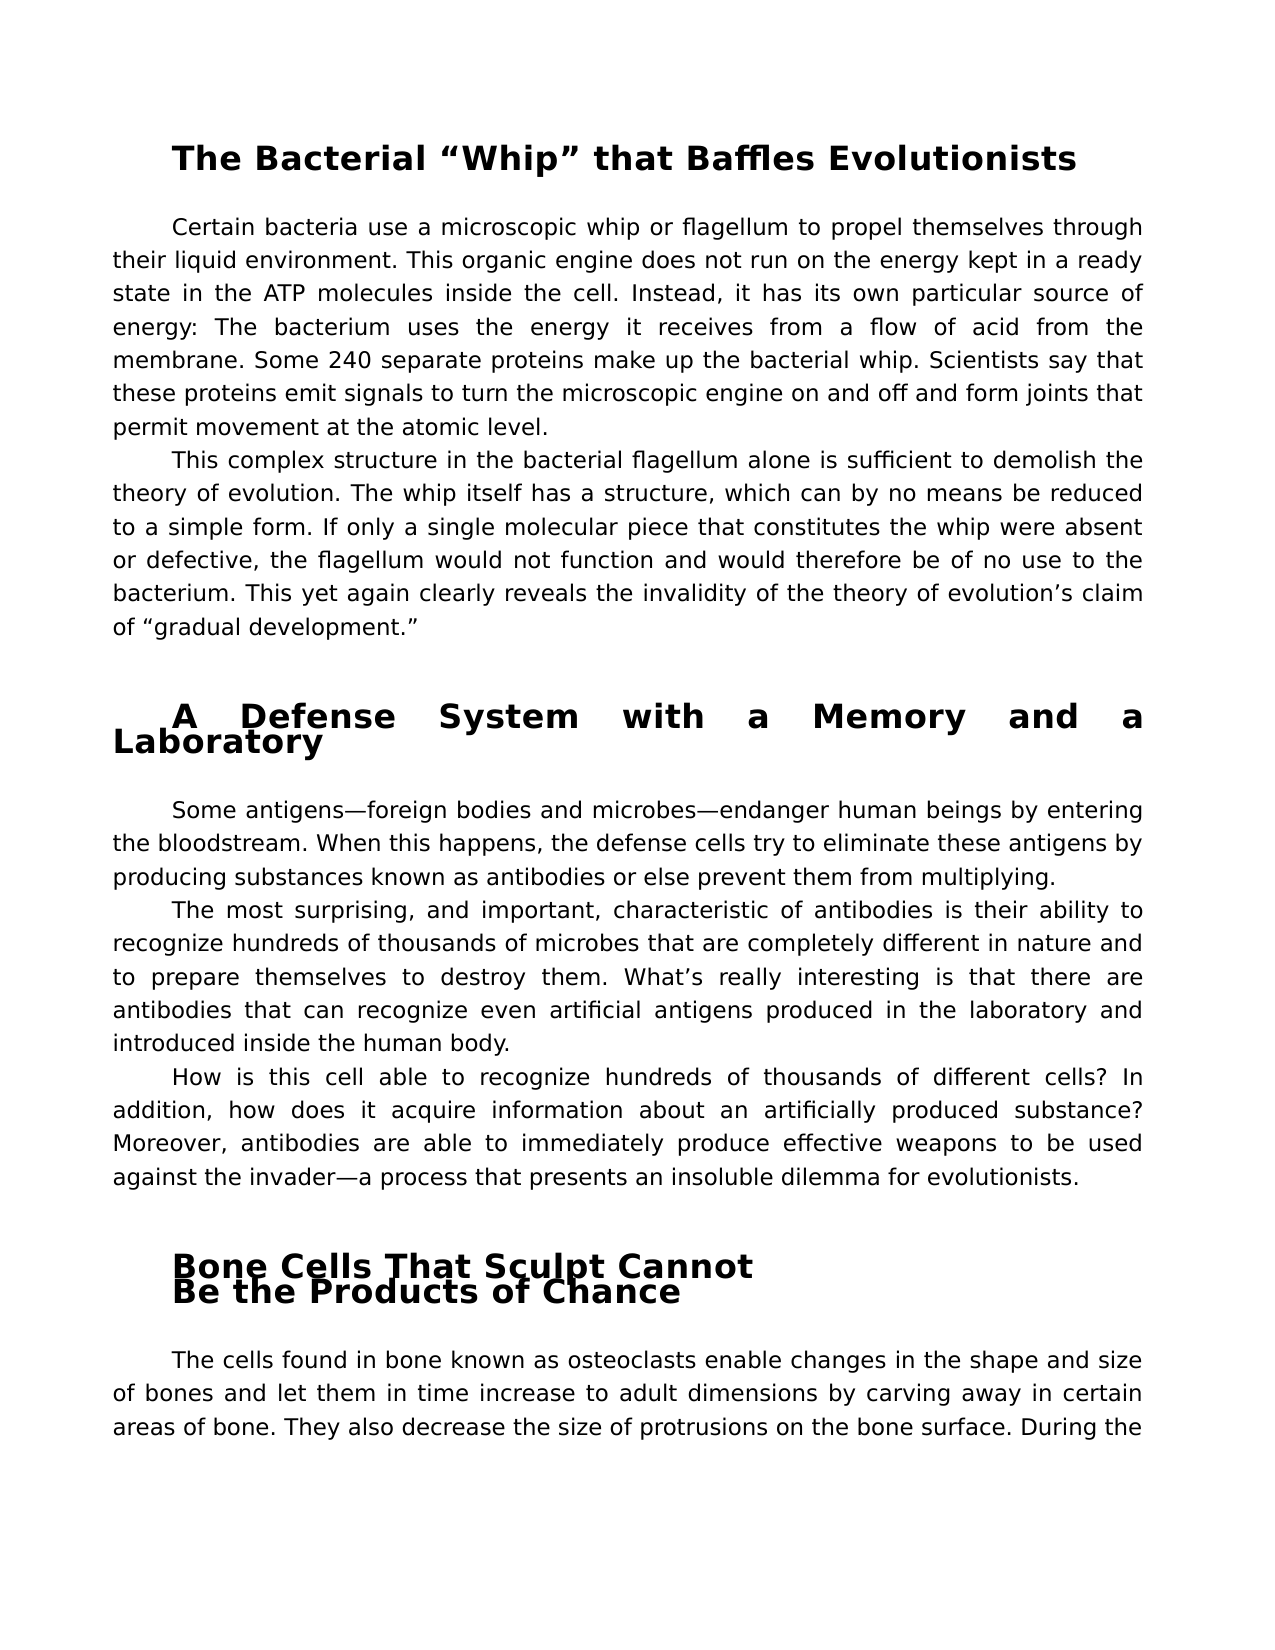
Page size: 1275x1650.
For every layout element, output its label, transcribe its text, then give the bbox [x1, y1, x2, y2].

text Certain bacteria use a microscopic whip or flagellum to propel themselves through their liquid environment. This organic engine does not run on the energy kept in a ready state in the ATP molecules inside the cell. Instead, it has its own particular source of energy: The bacterium uses the energy it receives from a flow of acid from the membrane. Some 240 separate proteins make up the bacterial whip. Scientists say that these proteins emit signals to turn the microscopic engine on and off and form joints that permit movement at the atomic level. [112, 208, 1145, 442]
text Bone Cells That Sculpt Cannot [559, 1258, 1145, 1283]
text This complex structure in the bacterial flagellum alone is sufficient to demolish the theory of evolution. The whip itself has a structure, which can by no means be reduced to a simple form. If only a single molecular piece that constitutes the whip were absent or defective, the flagellum would not function and would therefore be of no use to the bacterium. This yet again clearly reveals the invalidity of the theory of evolution’s claim of “gradual development.” [112, 442, 1145, 642]
text How is this cell able to recognize hundreds of thousands of different cells? In addition, how does it acquire information about an artificially produced substance? Moreover, antibodies are able to immediately produce effective weapons to be used against the invader—a process that presents an insoluble dilemma for evolutionists. [112, 1058, 1145, 1192]
text Bone Cells That Sculpt Cannot [112, 1258, 392, 1283]
text A Defense System with a Memory and a Laboratory [112, 708, 1145, 758]
text Be the Products of Chance [112, 1283, 1145, 1308]
text The most surprising, and important, characteristic of antibodies is their ability to recognize hundreds of thousands of microbes that are completely different in nature and to prepare themselves to destroy them. What’s really interesting is that there are antibodies that can recognize even artificial antigens produced in the laboratory and introduced inside the human body. [112, 892, 1145, 1058]
text Some antigens—foreign bodies and microbes—endanger human beings by entering the bloodstream. When this happens, the defense cells try to eliminate these antigens by producing substances known as antibodies or else prevent them from multiplying. [112, 792, 1145, 892]
text The cells found in bone known as osteoclasts enable changes in the shape and size of bones and let them in time increase to adult dimensions by carving away in certain areas of bone. They also decrease the size of protrusions on the bone surface. During the [112, 1342, 1145, 1442]
text Bone Cells That Sculpt Cannot [395, 1258, 555, 1283]
text The Bacterial “Whip” that Baffles Evolutionists [112, 150, 1145, 175]
